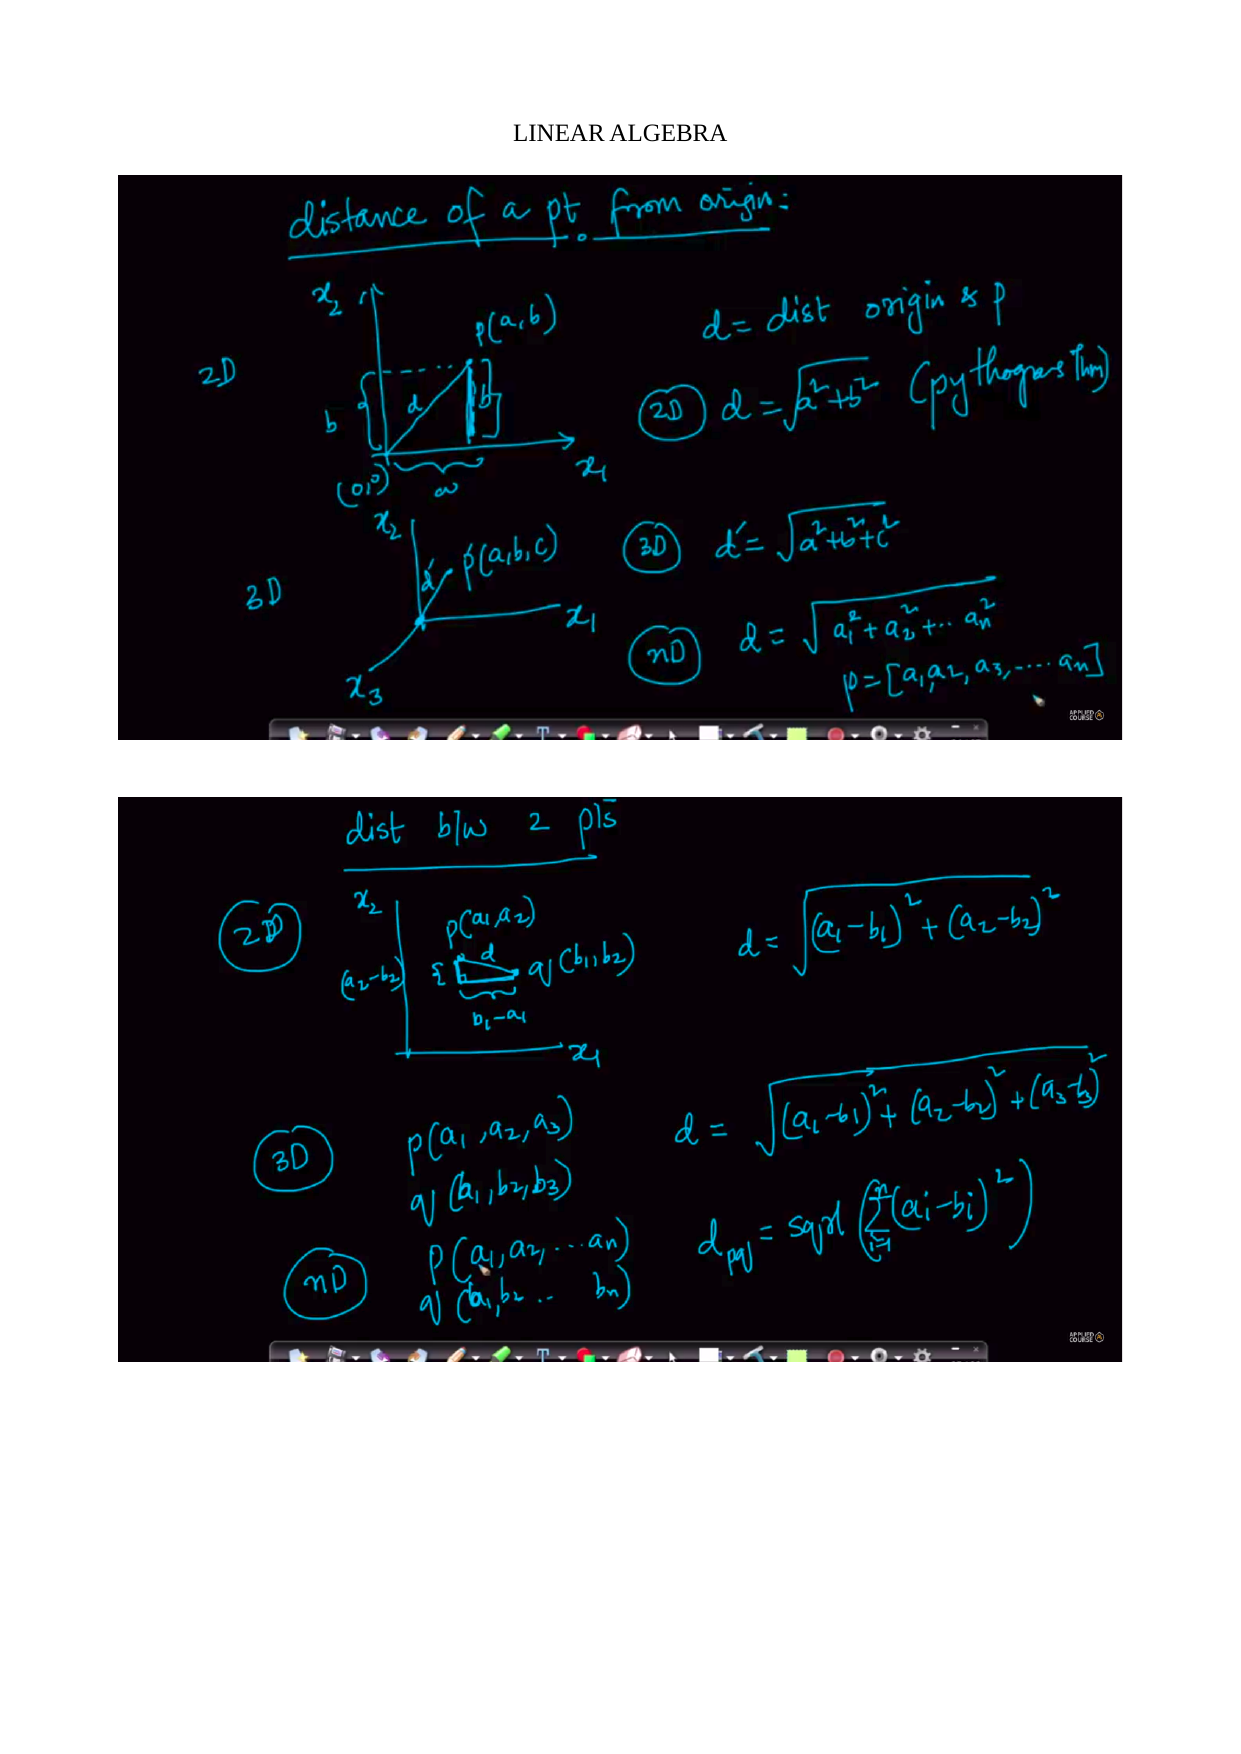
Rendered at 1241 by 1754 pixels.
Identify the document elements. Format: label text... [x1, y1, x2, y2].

text LINEAR ALGEBRA [118, 118, 1122, 147]
picture [118, 175, 1123, 740]
picture [118, 797, 1123, 1362]
